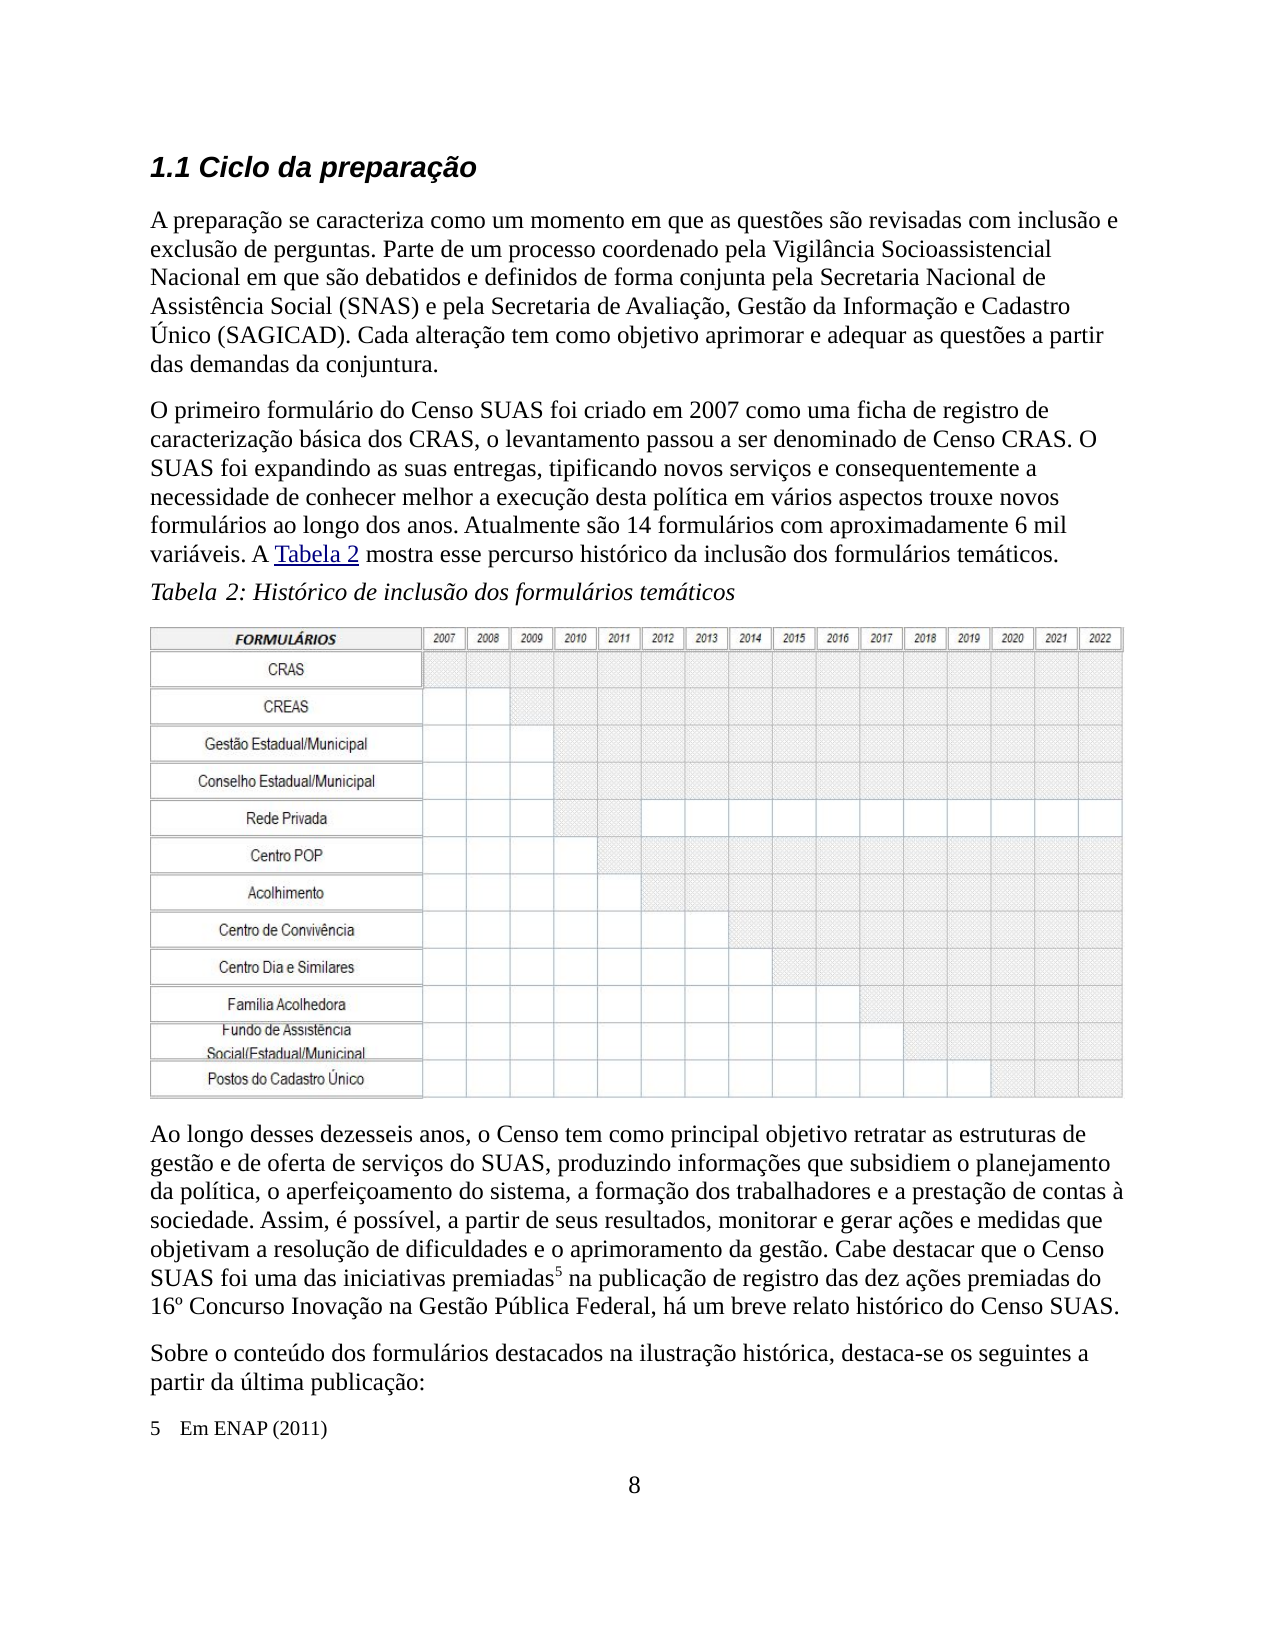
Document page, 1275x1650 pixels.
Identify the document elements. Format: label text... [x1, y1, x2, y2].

text O primeiro formulário do Censo SUAS foi criado em 2007 como uma ficha de registro de caracterização básica dos CRAS, o levantamento passou a ser denominado de Censo CRAS. O SUAS foi expandindo as suas entregas, tipificando novos serviços e consequentemente a necessidade de conhecer melhor a execução desta política em vários aspectos trouxe novos formulários ao longo dos anos. Atualmente são 14 formulários com aproximadamente 6 mil variáveis. A Tabela 2 mostra esse percurso histórico da inclusão dos formulários temáticos. [150, 395, 1125, 568]
table_header [150, 1101, 1125, 1110]
text A preparação se caracteriza como um momento em que as questões são revisadas com inclusão e exclusão de perguntas. Parte de um processo coordenado pela Vigilância Socioassistencial Nacional em que são debatidos e definidos de forma conjunta pela Secretaria Nacional de Assistência Social (SNAS) e pela Secretaria de Avaliação, Gestão da Informação e Cadastro Único (SAGICAD). Cada alteração tem como objetivo aprimorar e adequar as questões a partir das demandas da conjuntura. [150, 205, 1125, 377]
picture [150, 627, 1125, 1101]
subtitle 1.1 Ciclo da preparação [150, 150, 1125, 183]
table_header Tabela 2: Histórico de inclusão dos formulários temáticos [150, 577, 1125, 627]
text Em ENAP (2011) [150, 1416, 1125, 1440]
text Ao longo desses dezesseis anos, o Censo tem como principal objetivo retratar as estruturas de gestão e de oferta de serviços do SUAS, produzindo informações que subsidiem o planejamento da política, o aperfeiçoamento do sistema, a formação dos trabalhadores e a prestação de contas à sociedade. Assim, é possível, a partir de seus resultados, monitorar e gerar ações e medidas que objetivam a resolução de dificuldades e o aprimoramento da gestão. Cabe destacar que o Censo SUAS foi uma das iniciativas premiadas na publicação de registro das dez ações premiadas do 16º Concurso Inovação na Gestão Pública Federal, há um breve relato histórico do Censo SUAS. [150, 1119, 1125, 1320]
text Sobre o conteúdo dos formulários destacados na ilustração histórica, destaca-se os seguintes a partir da última publicação: [150, 1338, 1125, 1396]
